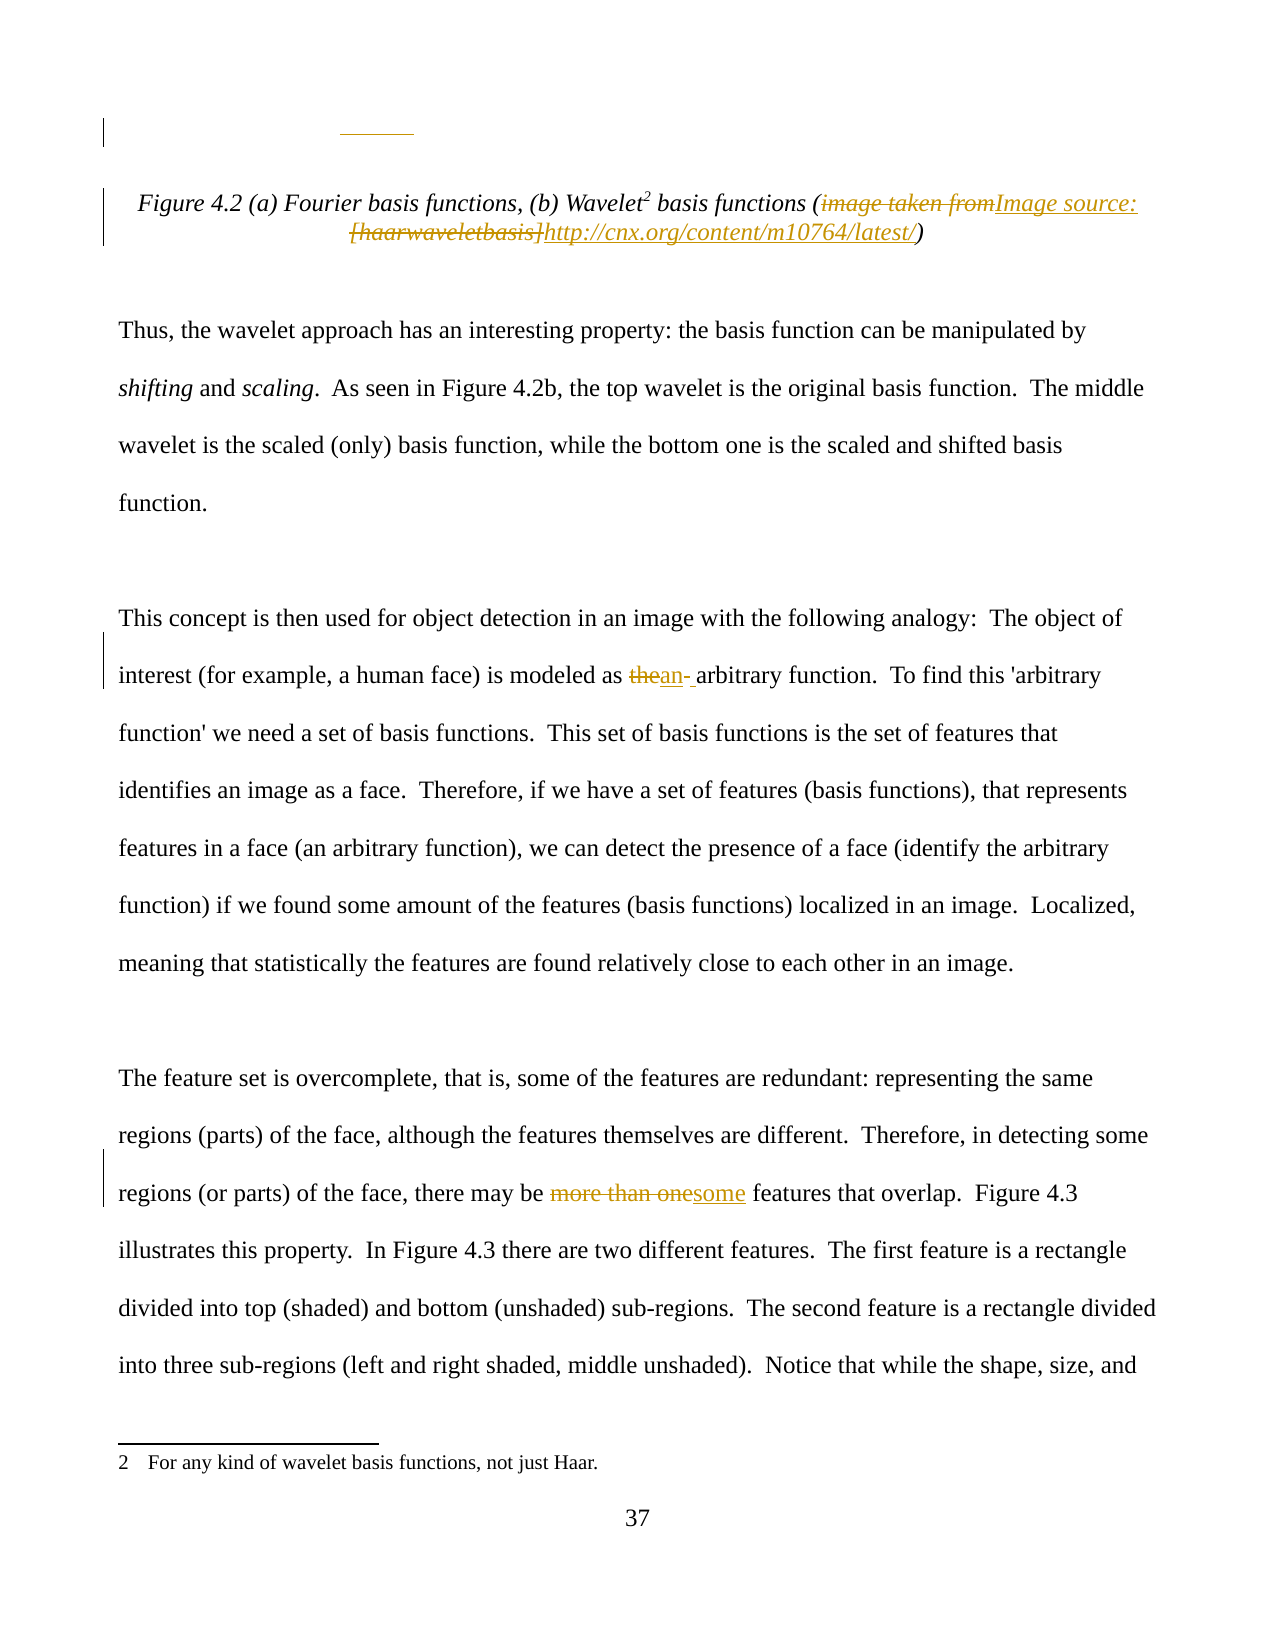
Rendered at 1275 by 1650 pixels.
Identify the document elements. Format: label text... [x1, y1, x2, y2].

text The feature set is overcomplete, that is, some of the features are redundant: representing the same regions (parts) of the face, although the features themselves are different. Therefore, in detecting some regions (or parts) of the face, there may be some features that overlap. Figure 4.3 illustrates this property. In Figure 4.3 there are two different features. The first feature is a rectangle divided into top (shaded) and bottom (unshaded) sub-regions. The second feature is a rectangle divided into three sub-regions (left and right shaded, middle unshaded). Notice that while the shape, size, and [118, 1063, 1157, 1379]
text This concept is then used for object detection in an image with the following analogy: The object of interest (for example, a human face) is modeled as an arbitrary function. To find this 'arbitrary function' we need a set of basis functions. This set of basis functions is the set of features that identifies an image as a face. Therefore, if we have a set of features (basis functions), that represents features in a face (an arbitrary function), we can detect the presence of a face (identify the arbitrary function) if we found some amount of the features (basis functions) localized in an image. Localized, meaning that statistically the features are found relatively close to each other in an image. [118, 603, 1157, 977]
text Figure 4.2 (a) Fourier basis functions, (b) Wavelet basis functions (Image source: http://cnx.org/content/m10764/latest/) [118, 188, 1157, 246]
text Thus, the wavelet approach has an interesting property: the basis function can be manipulated by shifting and scaling. As seen in Figure 4.2b, the top wavelet is the original basis function. The middle wavelet is the scaled (only) basis function, while the bottom one is the scaled and shifted basis function. [118, 316, 1157, 517]
text For any kind of wavelet basis functions, not just Haar. [118, 1449, 1157, 1474]
